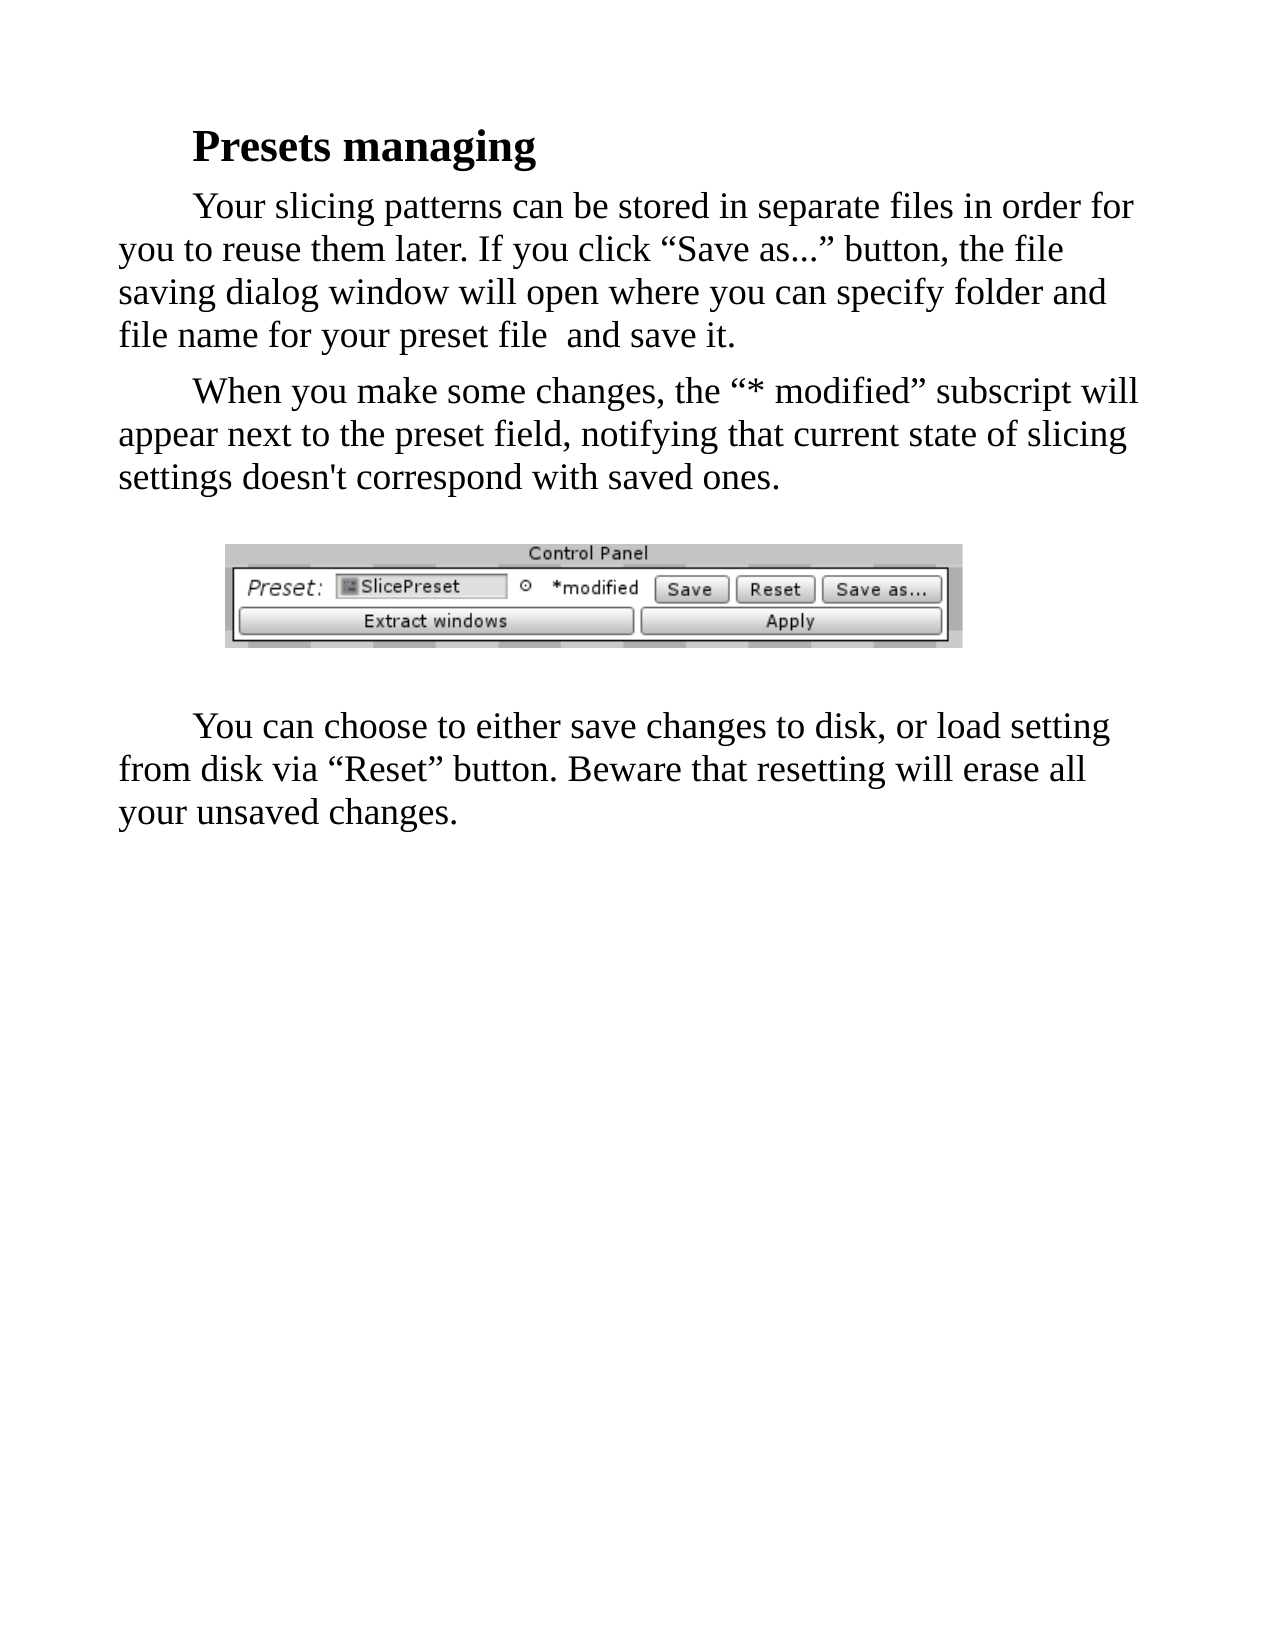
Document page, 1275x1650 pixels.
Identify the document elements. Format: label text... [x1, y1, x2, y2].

text Your slicing patterns can be stored in separate files in order for you to reuse them later. If you click “Save as...” button, the file saving dialog window will open where you can specify folder and file name for your preset file and save it. [118, 183, 1157, 356]
text When you make some changes, the “* modified” subscript will appear next to the preset field, notifying that current state of slicing settings doesn't correspond with saved ones. [118, 368, 1157, 498]
text Presets managing [118, 118, 1157, 171]
picture [225, 544, 963, 648]
text You can choose to either save changes to disk, or load setting from disk via “Reset” button. Beware that resetting will erase all your unsaved changes. [118, 703, 1157, 832]
